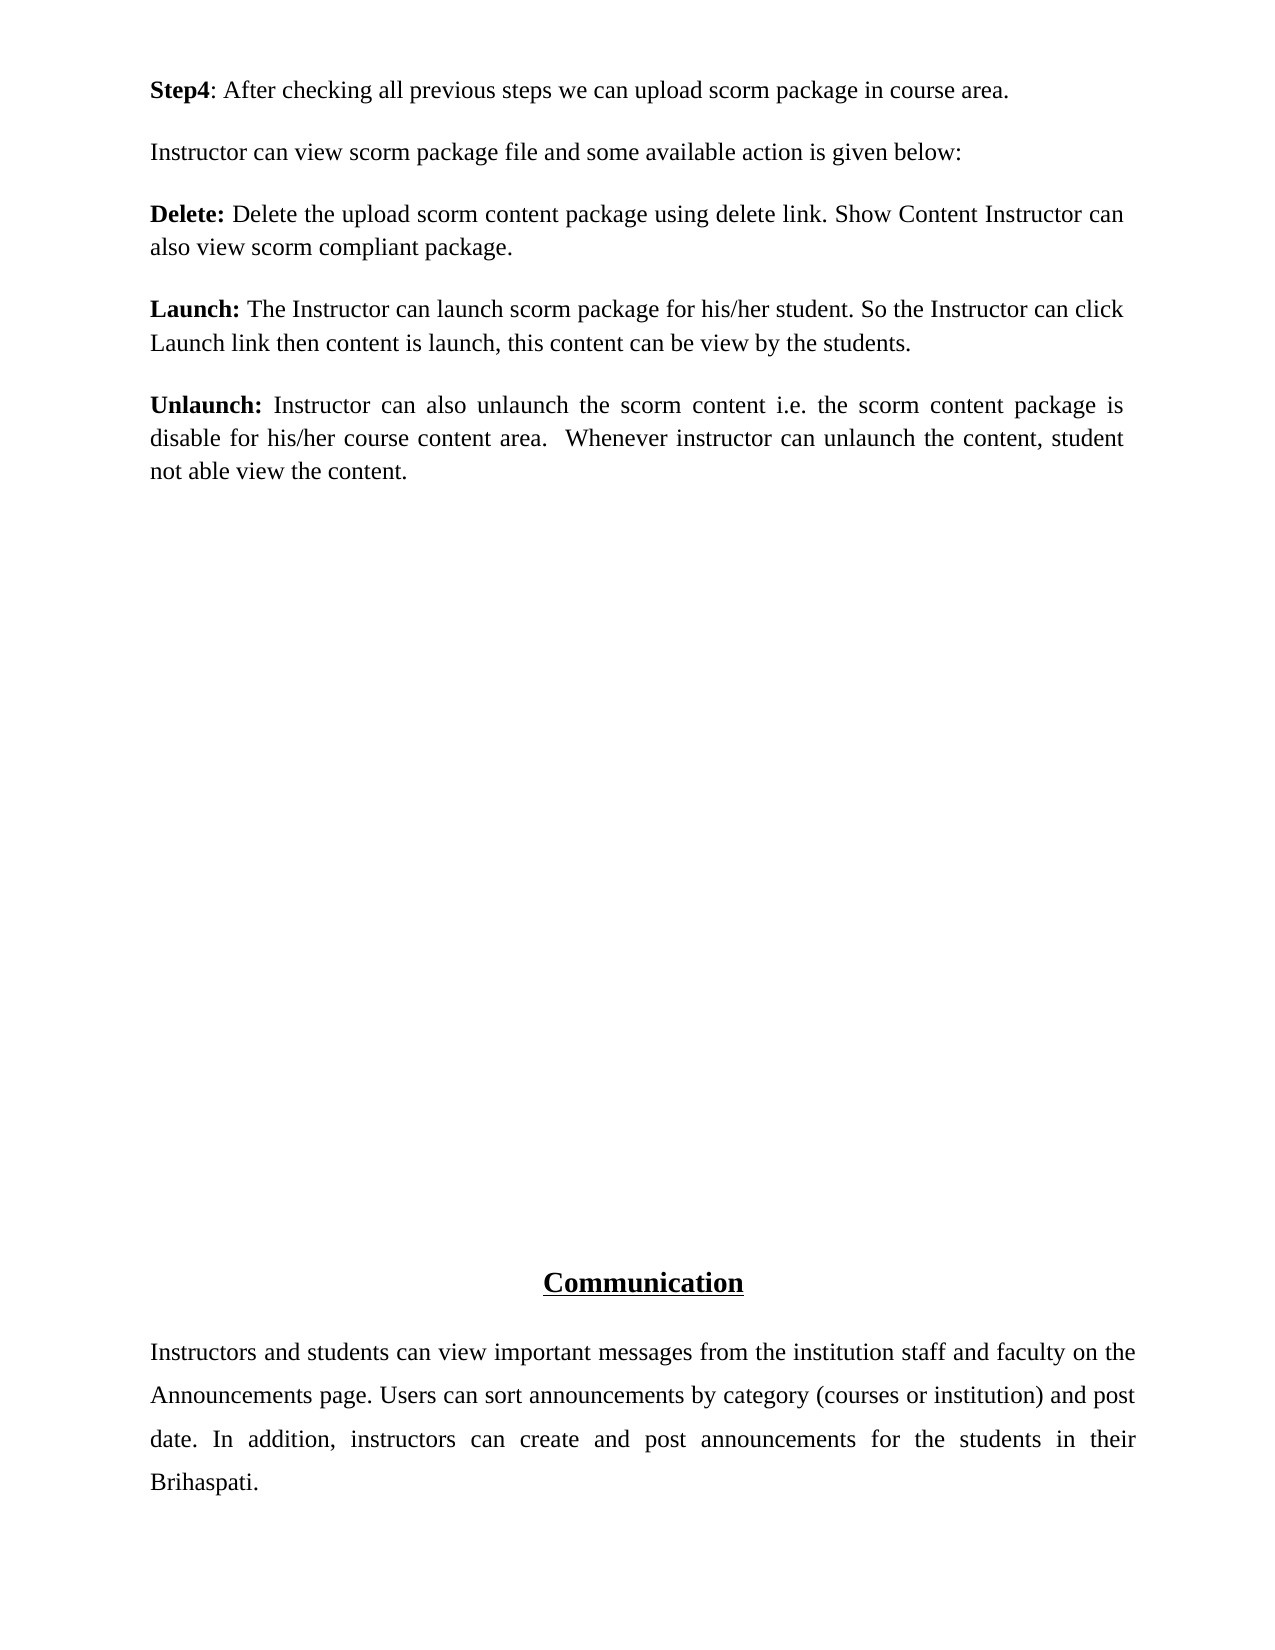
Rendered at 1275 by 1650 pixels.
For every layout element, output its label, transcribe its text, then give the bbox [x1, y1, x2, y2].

text Communication [150, 1266, 1136, 1299]
text Launch: The Instructor can launch scorm package for his/her student. So the Instructor can click Launch link then content is launch, this content can be view by the students. [150, 294, 1125, 356]
text Instructor can view scorm package file and some available action is given below: [150, 137, 1125, 166]
text Step4: After checking all previous steps we can upload scorm package in course area. [150, 75, 1125, 104]
text Instructors and students can view important messages from the institution staff and faculty on the Announcements page. Users can sort announcements by category (courses or institution) and post date. In addition, instructors can create and post announcements for the students in their Brihaspati. [150, 1337, 1136, 1496]
text Delete: Delete the upload scorm content package using delete link. Show Content Instructor can also view scorm compliant package. [150, 199, 1125, 261]
text Unlaunch: Instructor can also unlaunch the scorm content i.e. the scorm content package is disable for his/her course content area. Whenever instructor can unlaunch the content, student not able view the content. [150, 390, 1125, 484]
